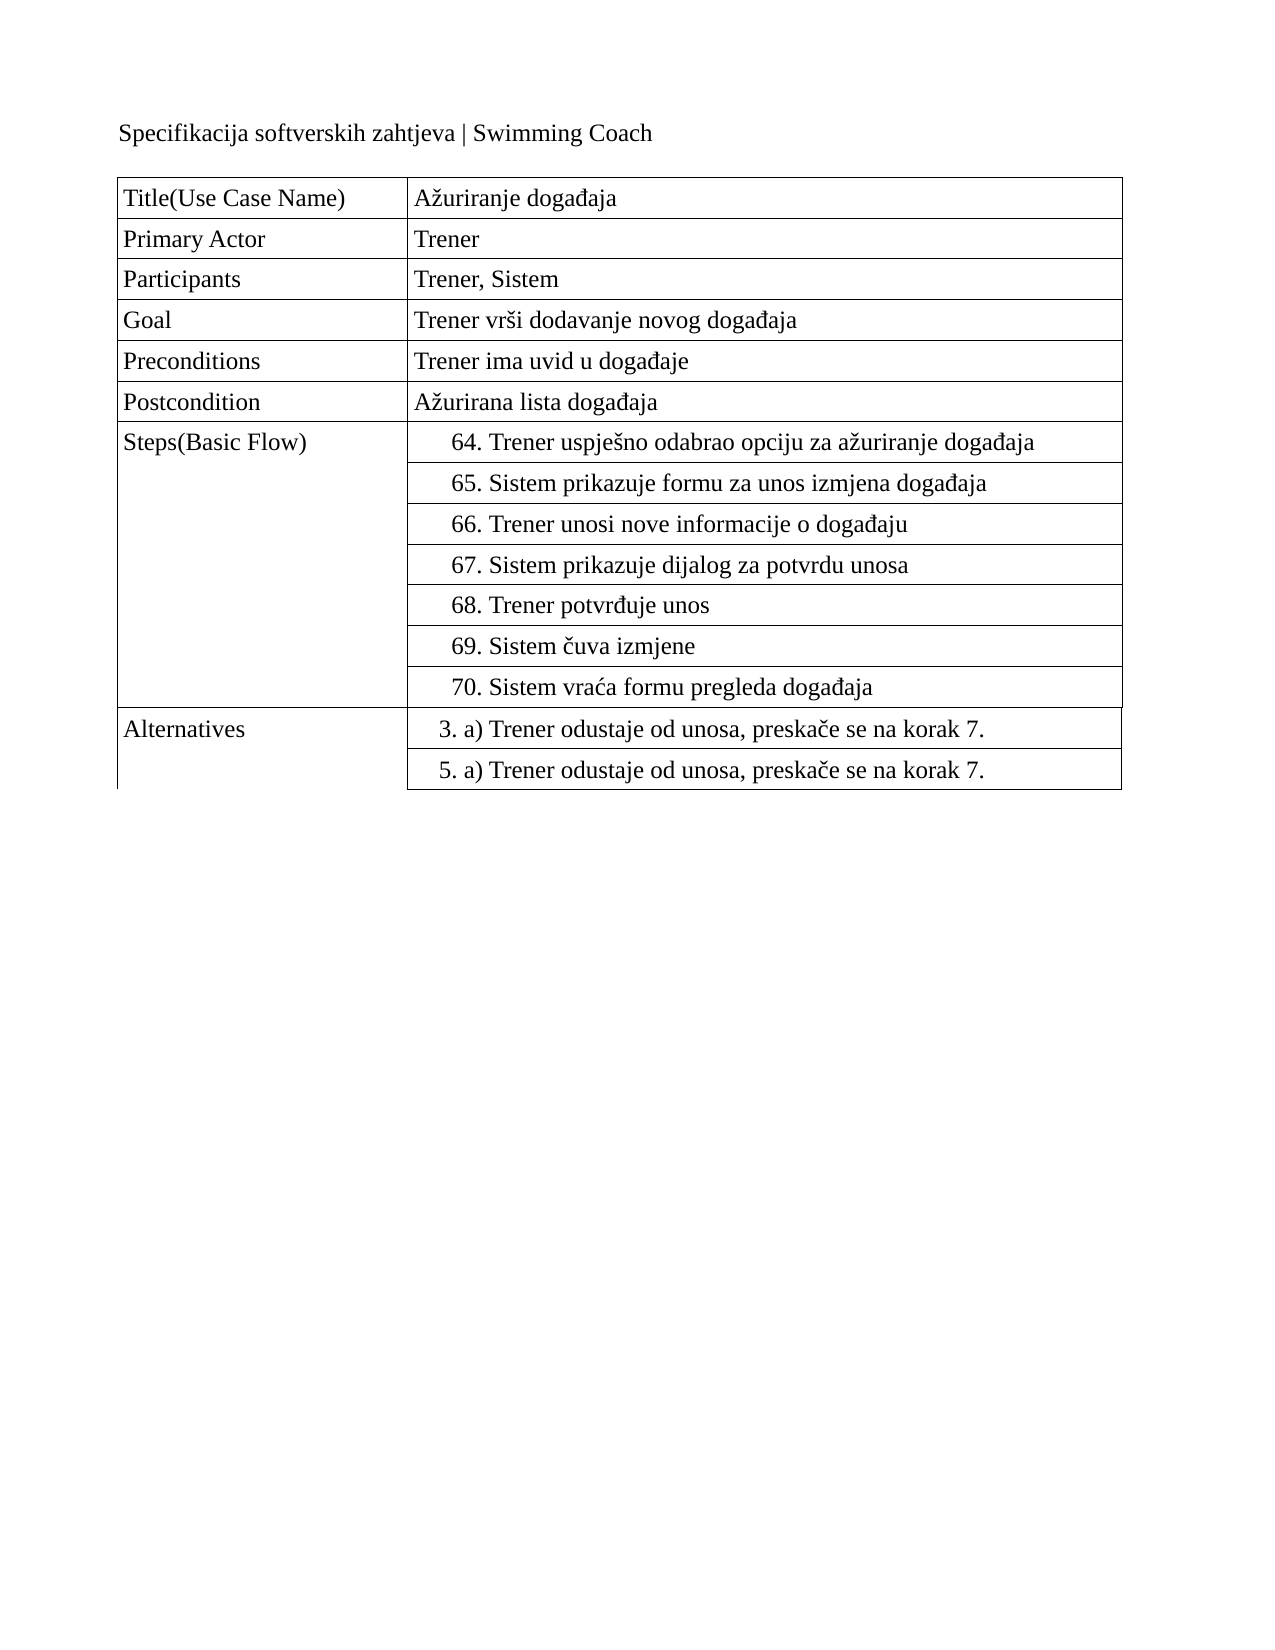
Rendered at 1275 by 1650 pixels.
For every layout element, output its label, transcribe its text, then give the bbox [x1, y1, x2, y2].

table_cell Steps(Basic Flow) [118, 422, 407, 707]
table_cell Trener ima uvid u događaje [408, 341, 1122, 381]
table_header Title(Use Case Name) [118, 178, 407, 218]
table_cell Primary Actor [118, 219, 407, 258]
table_cell Alternatives [118, 708, 407, 789]
table_header Ažuriranje događaja [408, 178, 1122, 218]
table_cell Trener, Sistem [408, 259, 1122, 299]
table_cell Participants [118, 259, 407, 299]
table_cell Trener potvrđuje unos [408, 585, 1122, 625]
table_cell Trener [408, 219, 1122, 258]
table_cell Sistem vraća formu pregleda događaja [408, 667, 1122, 707]
table_cell Goal [118, 300, 407, 340]
table_cell Preconditions [118, 341, 407, 381]
table_cell Ažurirana lista događaja [408, 382, 1122, 421]
table_cell Sistem prikazuje formu za unos izmjena događaja [408, 463, 1122, 503]
table_cell Trener uspješno odabrao opciju za ažuriranje događaja [408, 422, 1122, 462]
table_cell Postcondition [118, 382, 407, 421]
table_cell Trener unosi nove informacije o događaju [408, 504, 1122, 543]
table_cell Sistem prikazuje dijalog za potvrdu unosa [408, 545, 1122, 584]
table_cell 5. a) Trener odustaje od unosa, preskače se na korak 7. [408, 749, 1121, 789]
table_cell Sistem čuva izmjene [408, 626, 1122, 666]
table_cell 3. a) Trener odustaje od unosa, preskače se na korak 7. [408, 708, 1121, 748]
table_cell Trener vrši dodavanje novog događaja [408, 300, 1122, 340]
